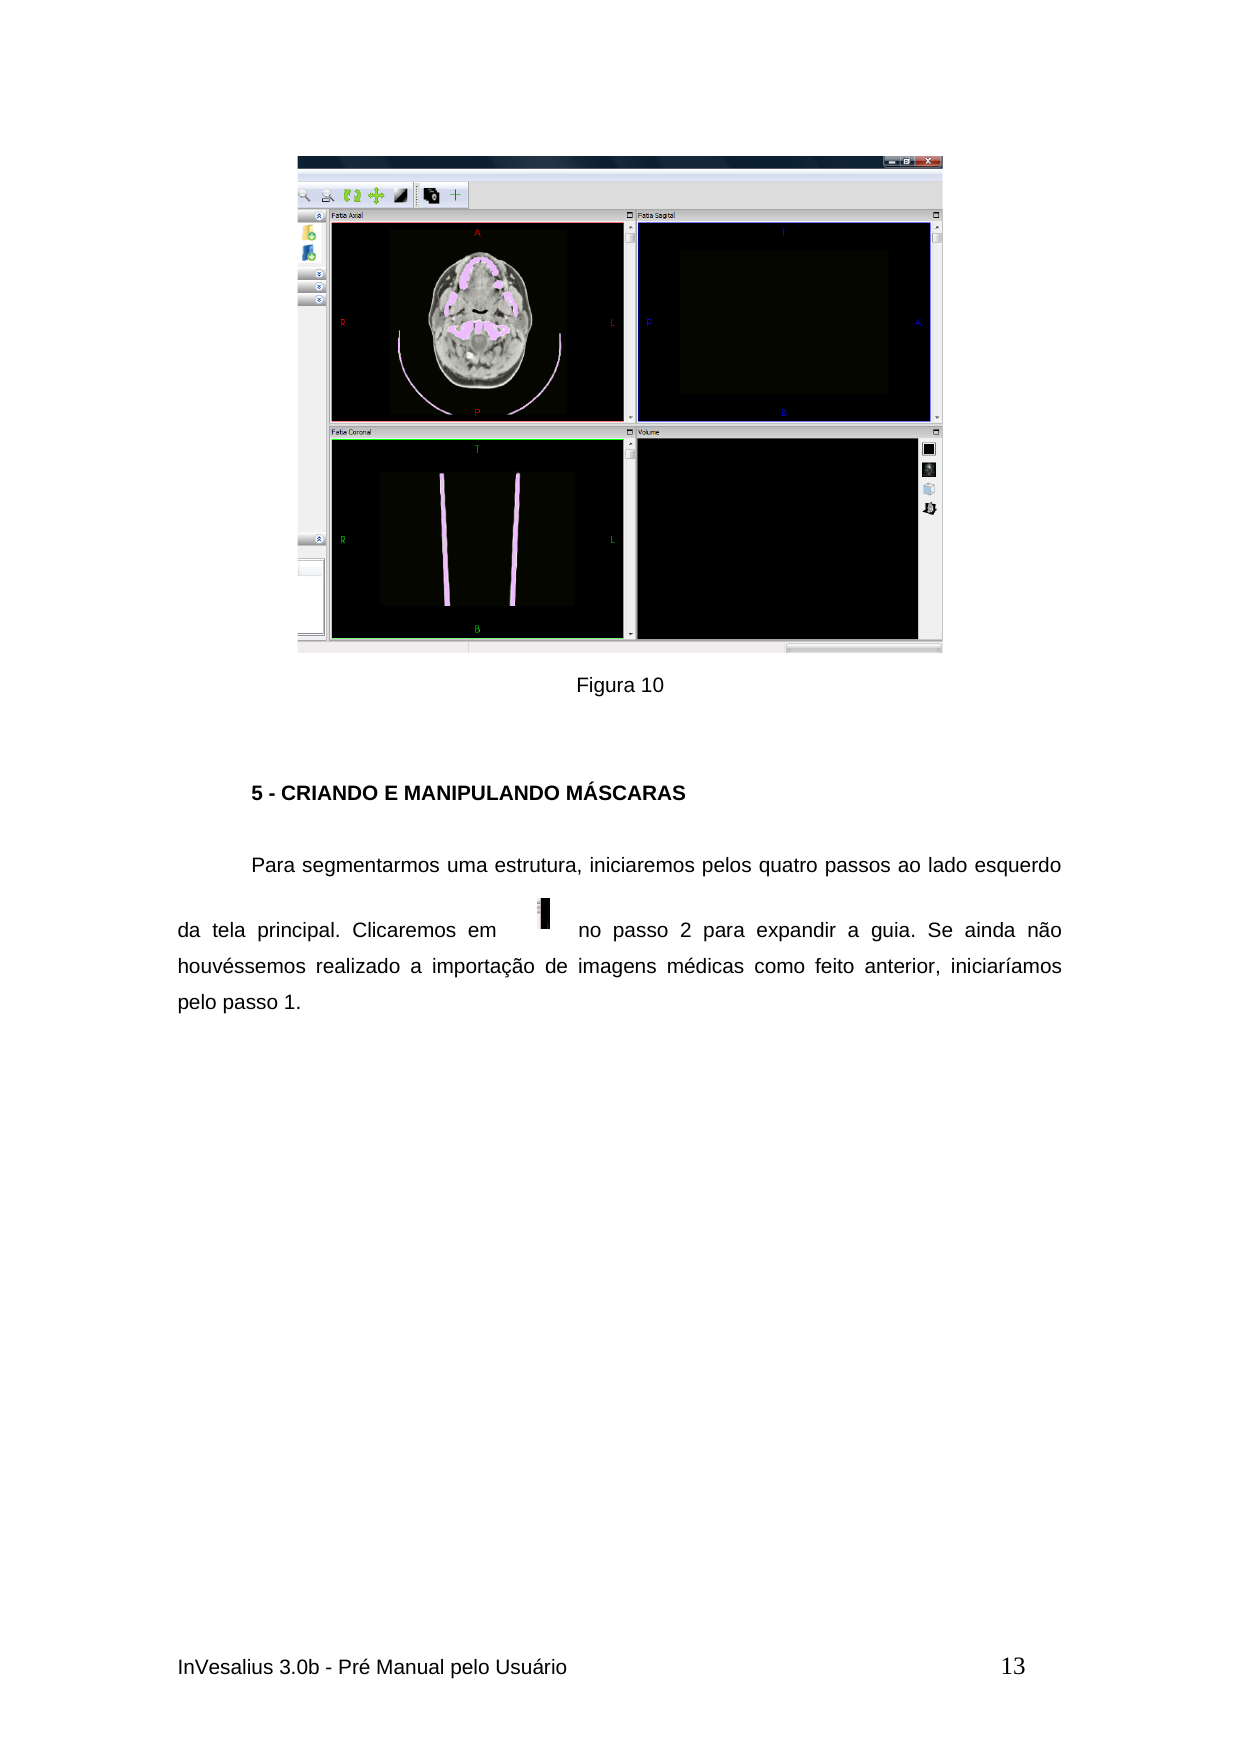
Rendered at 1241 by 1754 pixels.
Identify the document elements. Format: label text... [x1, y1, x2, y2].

text Para segmentarmos uma estrutura, iniciaremos pelos quatro passos ao lado esquerdo da tela principal. Clicaremos em no passo 2 para expandir a guia. Se ainda não houvéssemos realizado a importação de imagens médicas como feito anterior, iniciaríamos pelo passo 1. [177, 853, 1063, 1014]
picture [297, 156, 943, 653]
text Figura 10 [177, 673, 1063, 697]
picture [537, 898, 542, 929]
text 5 - CRIANDO E MANIPULANDO MÁSCARAS [177, 781, 1063, 805]
